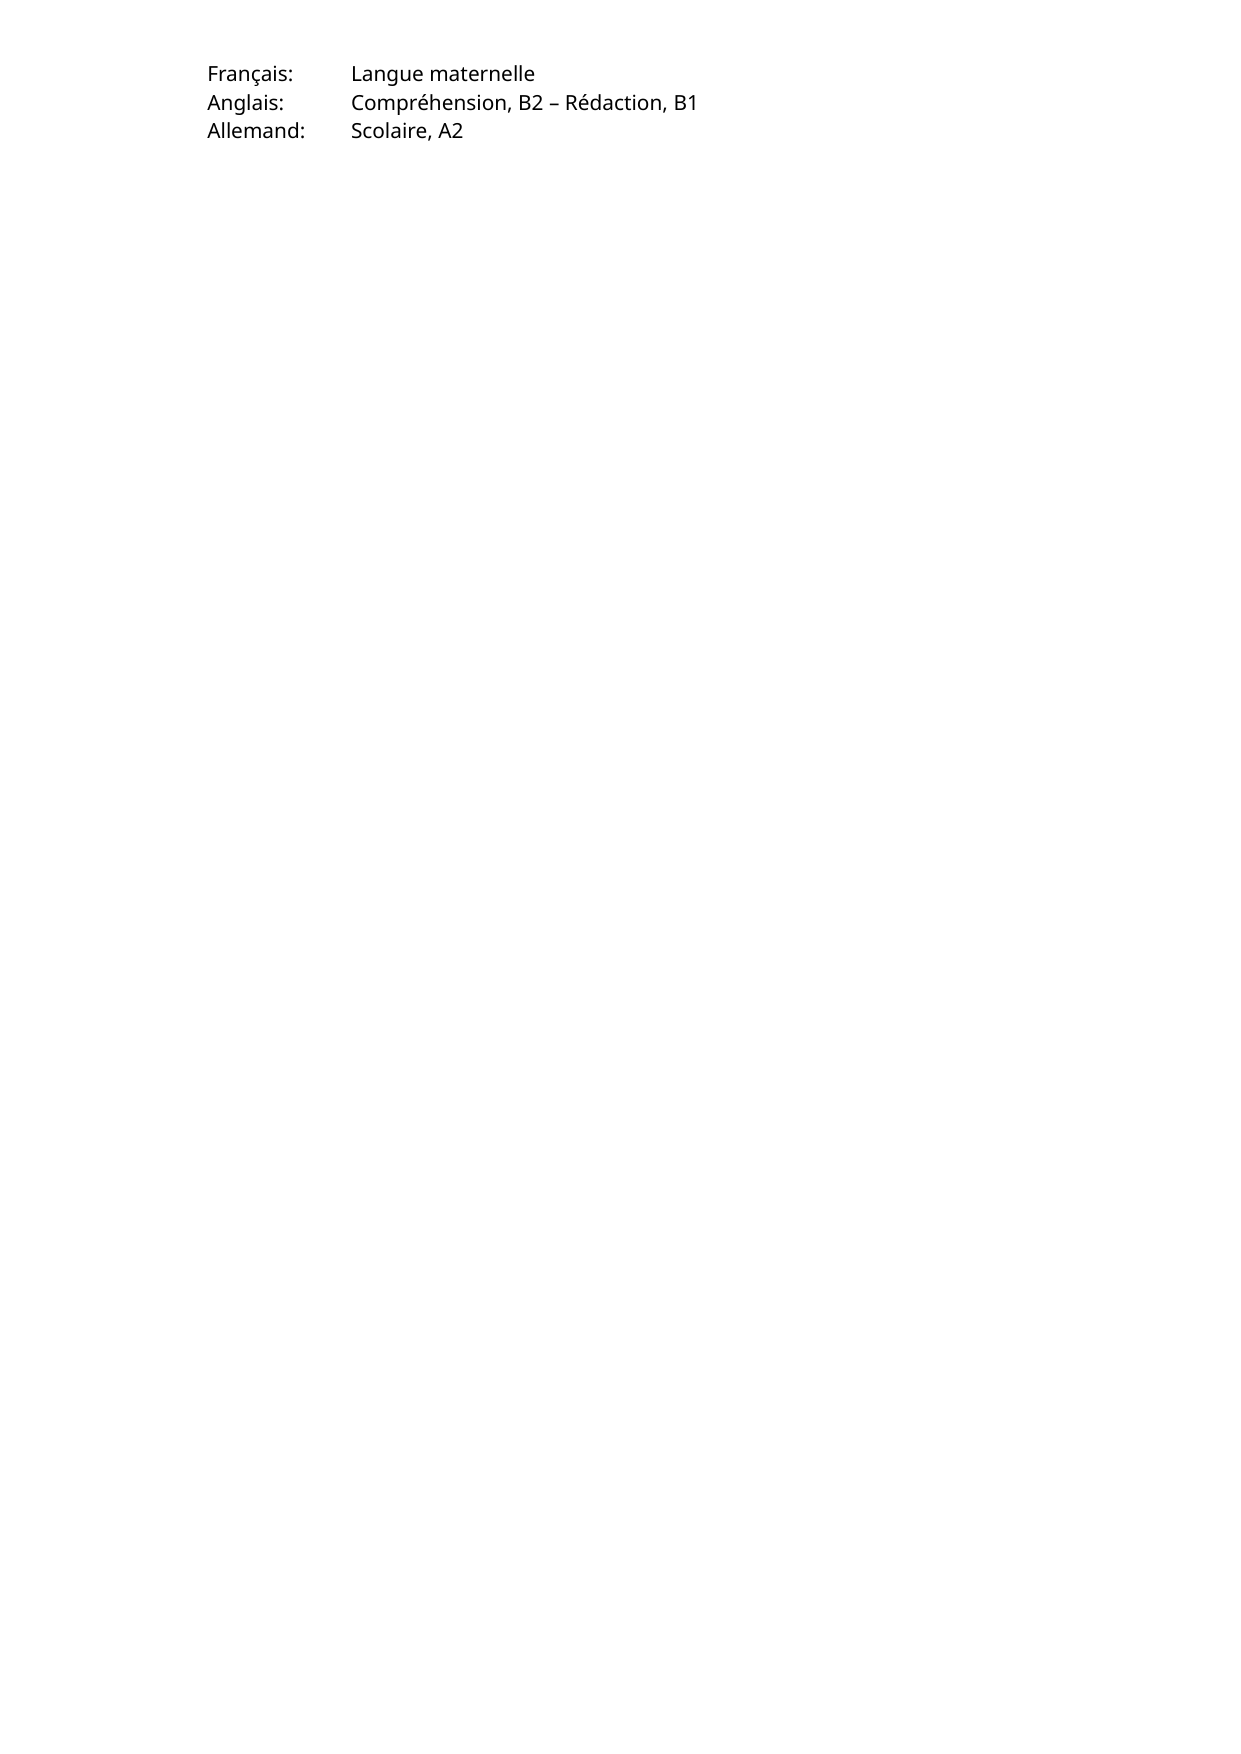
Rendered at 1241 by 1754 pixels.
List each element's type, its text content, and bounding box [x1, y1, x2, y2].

text Anglais: Compréhension, B2 – Rédaction, B1 [207, 88, 1180, 116]
text Français: Langue maternelle [207, 59, 1180, 88]
text Allemand: Scolaire, A2 [207, 116, 1180, 145]
